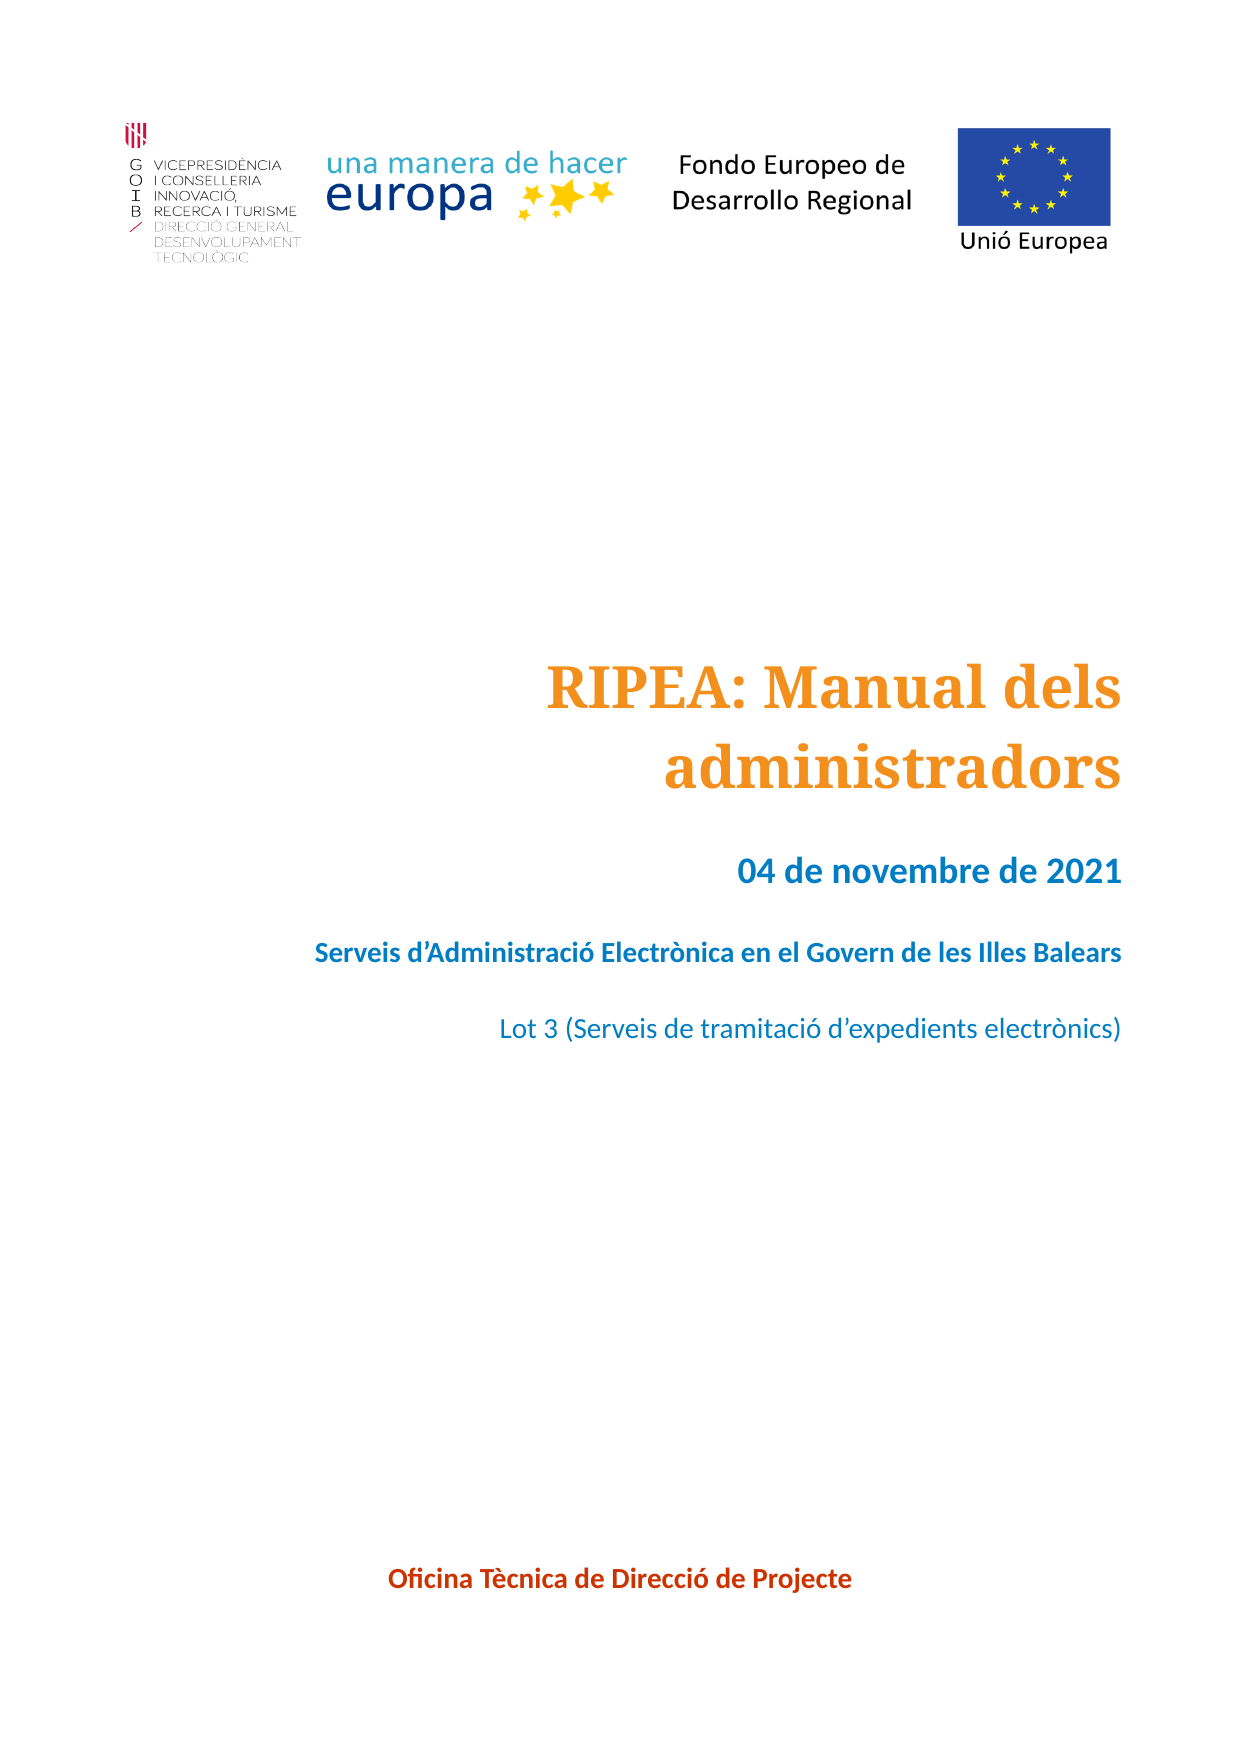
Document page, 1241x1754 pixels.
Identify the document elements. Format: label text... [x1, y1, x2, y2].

picture [118, 118, 309, 267]
text Oficina Tècnica de Direcció de Projecte [118, 1560, 1122, 1595]
picture [321, 118, 1122, 267]
text RIPEA: Manual dels administradors [118, 647, 1122, 806]
text Lot 3 (Serveis de tramitació d’expedients electrònics) [118, 1010, 1122, 1046]
text Serveis d’Administració Electrònica en el Govern de les Illes Balears [118, 934, 1122, 969]
text 04 de novembre de 2021 [118, 847, 1122, 892]
